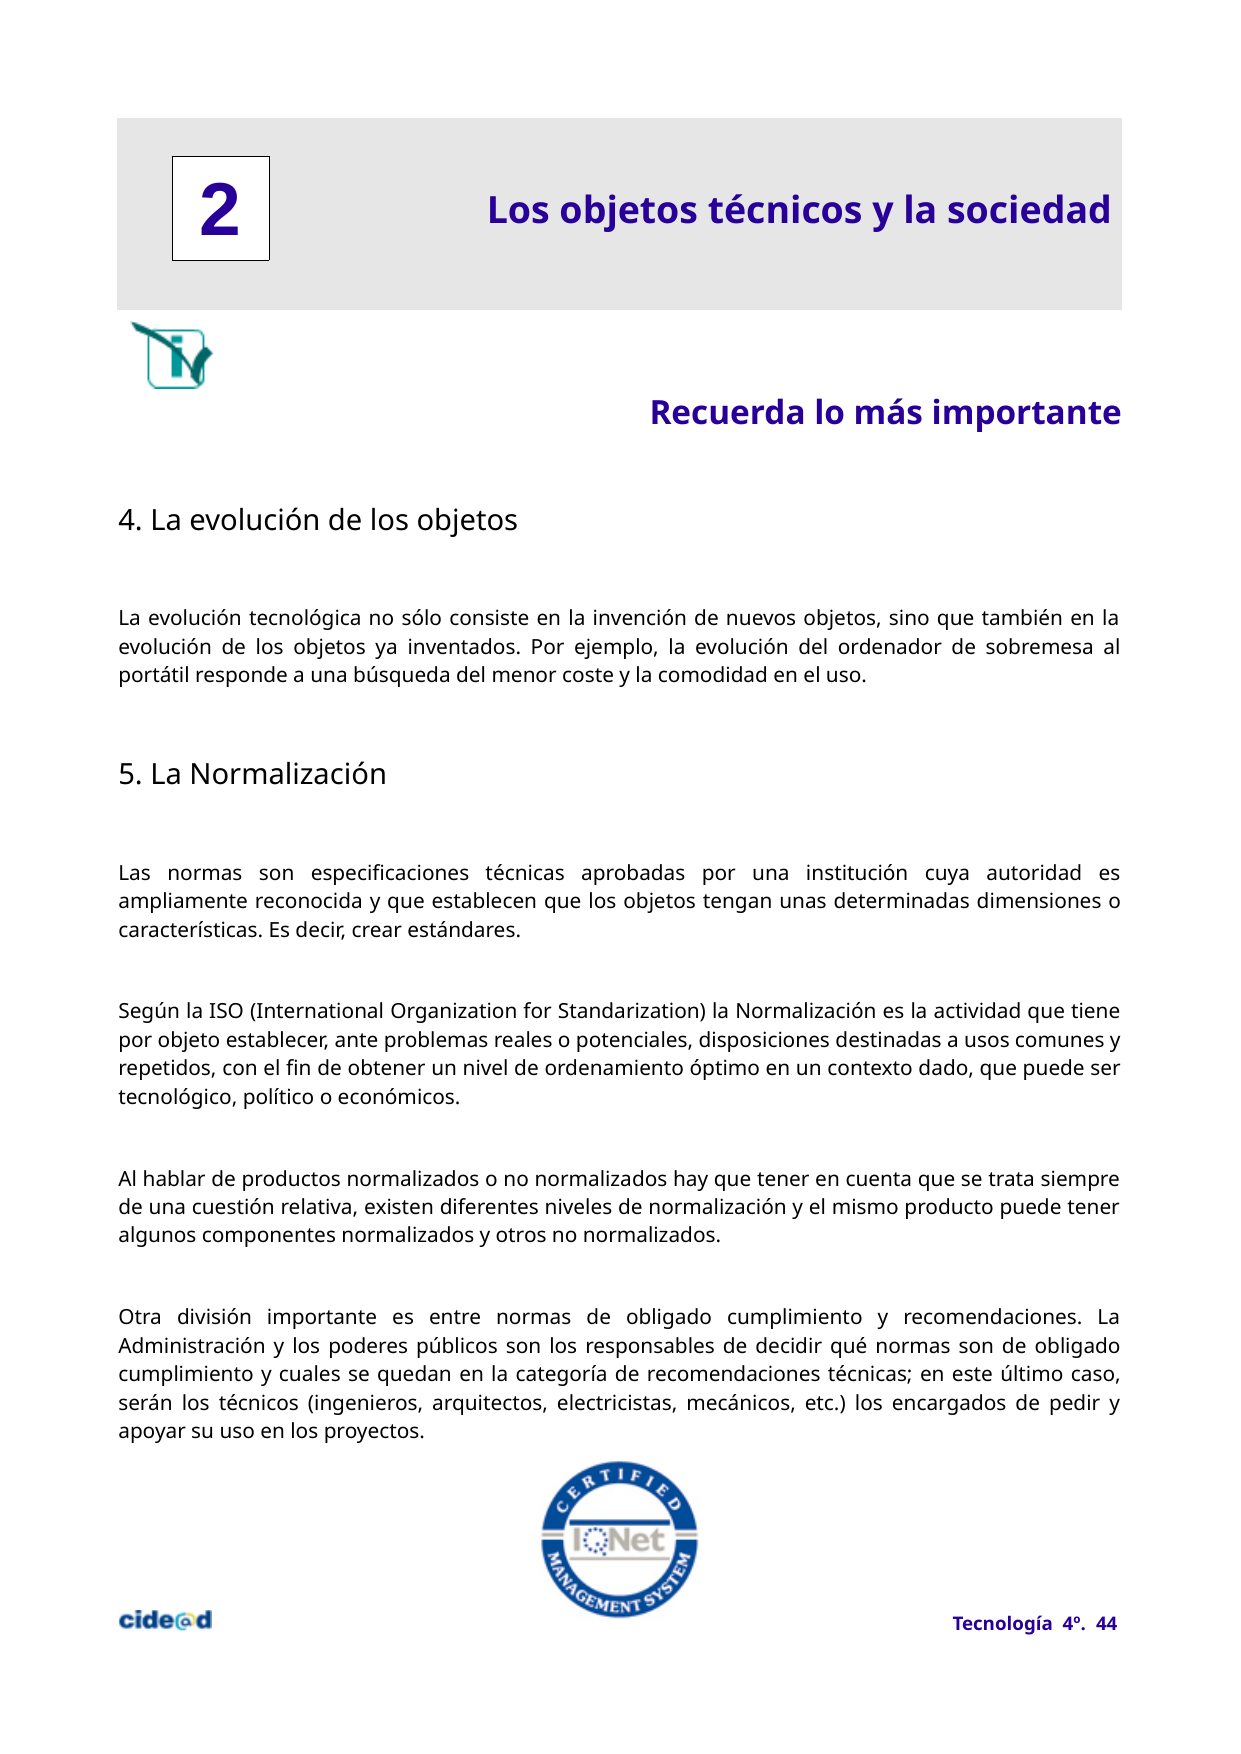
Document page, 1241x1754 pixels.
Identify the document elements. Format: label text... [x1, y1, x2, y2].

text Según la ISO (International Organization for Standarization) la Normalización es la actividad que tiene por objeto establecer, ante problemas reales o potenciales, disposiciones destinadas a usos comunes y repetidos, con el fin de obtener un nivel de ordenamiento óptimo en un contexto dado, que puede ser tecnológico, político o económicos. [118, 997, 1122, 1110]
picture [526, 1446, 714, 1634]
text Al hablar de productos normalizados o no normalizados hay que tener en cuenta que se trata siempre de una cuestión relativa, existen diferentes niveles de normalización y el mismo producto puede tener algunos componentes normalizados y otros no normalizados. [118, 1164, 1122, 1249]
text 5. La Normalización [118, 753, 1122, 793]
picture [129, 321, 215, 389]
table_header Los objetos técnicos y la sociedad [117, 118, 1122, 310]
text Otra división importante es entre normas de obligado cumplimiento y recomendaciones. La Administración y los poderes públicos son los responsables de decidir qué normas son de obligado cumplimiento y cuales se quedan en la categoría de recomendaciones técnicas; en este último caso, serán los técnicos (ingenieros, arquitectos, electricistas, mecánicos, etc.) los encargados de pedir y apoyar su uso en los proyectos. [118, 1302, 1122, 1445]
text 4. La evolución de los objetos [118, 499, 1122, 539]
text La evolución tecnológica no sólo consiste en la invención de nuevos objetos, sino que también en la evolución de los objetos ya inventados. Por ejemplo, la evolución del ordenador de sobremesa al portátil responde a una búsqueda del menor coste y la comodidad en el uso. [118, 603, 1122, 689]
text Las normas son especificaciones técnicas aprobadas por una institución cuya autoridad es ampliamente reconocida y que establecen que los objetos tengan unas determinadas dimensiones o características. Es decir, crear estándares. [118, 858, 1122, 943]
text Recuerda lo más importante [118, 310, 1122, 434]
picture [118, 1610, 212, 1632]
